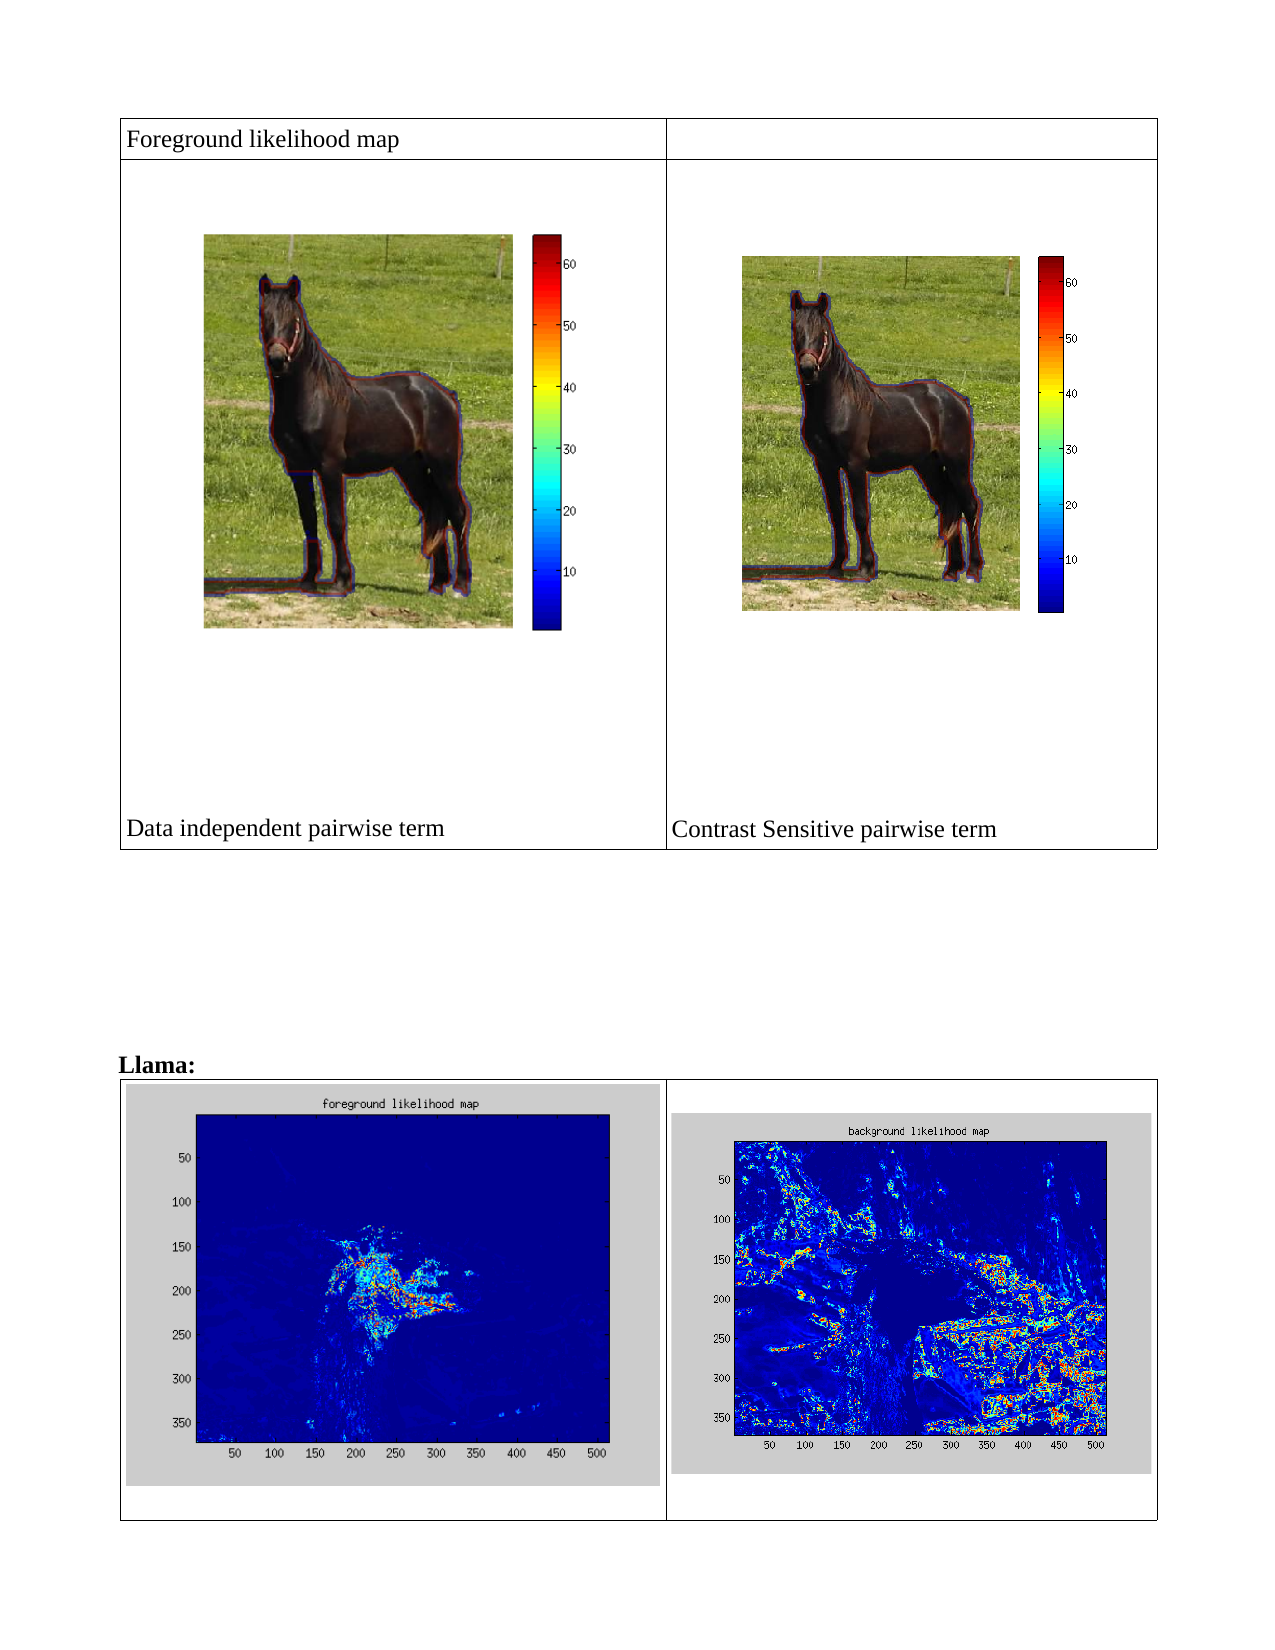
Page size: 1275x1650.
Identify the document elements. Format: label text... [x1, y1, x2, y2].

picture [671, 1113, 1152, 1474]
table_header [121, 1080, 666, 1519]
table_header [667, 1080, 1157, 1113]
picture [671, 193, 1152, 700]
table_header [667, 1114, 671, 1473]
table_cell Data independent pairwise term [121, 160, 666, 849]
table_cell Contrast Sensitive pairwise term [667, 160, 1157, 849]
text Llama: [118, 1050, 1157, 1079]
table_header [667, 1474, 1157, 1519]
table_header Foreground likelihood map [121, 119, 666, 158]
picture [126, 1084, 660, 1486]
table_header [667, 119, 1157, 158]
picture [126, 164, 660, 728]
table_header [1152, 1114, 1157, 1473]
